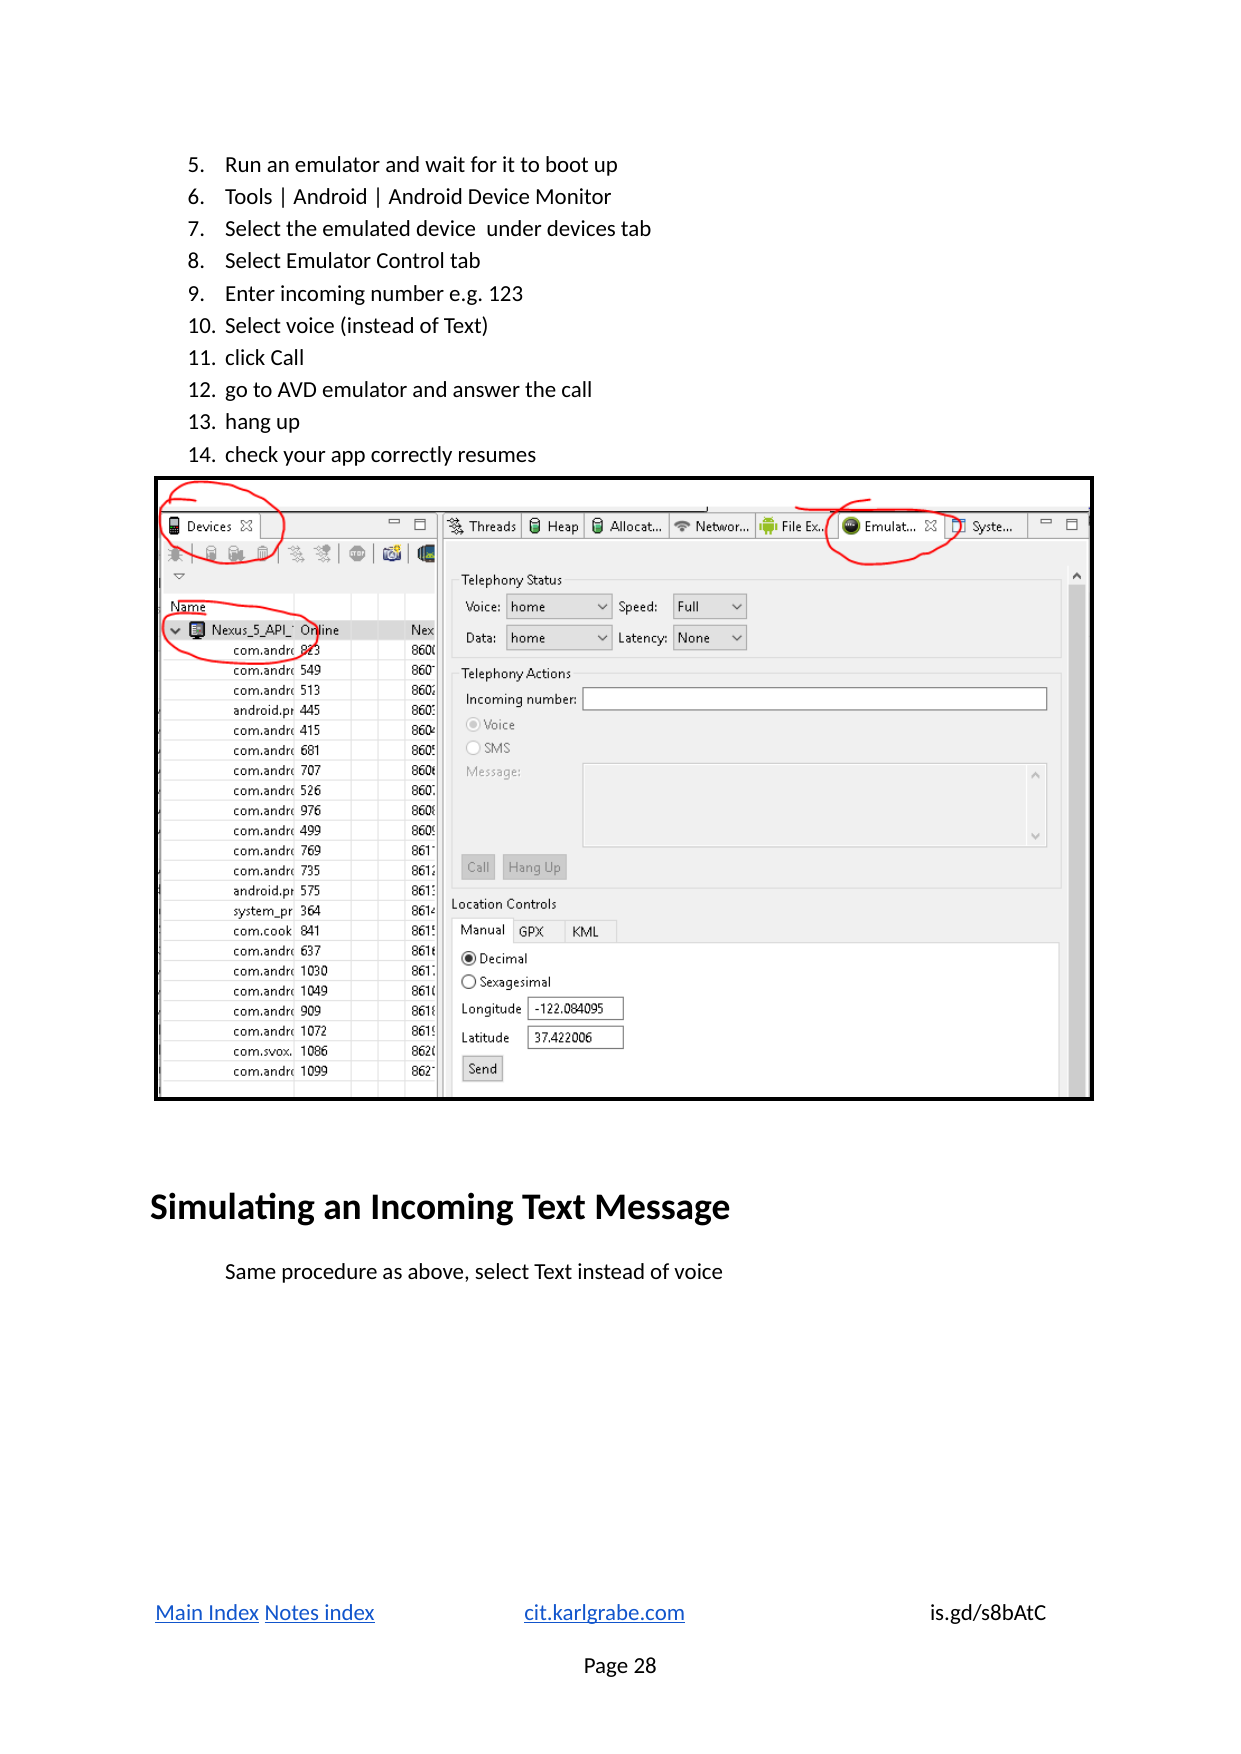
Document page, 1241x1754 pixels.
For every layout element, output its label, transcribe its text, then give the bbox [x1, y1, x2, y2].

list check your app correctly resumes [187, 440, 1090, 468]
picture [158, 480, 1090, 1097]
list Tools | Android | Android Device Monitor [187, 182, 1090, 210]
list go to AVD emulator and answer the call [187, 375, 1090, 403]
list Select Emulator Control tab [187, 247, 1090, 274]
list Run an emulator and wait for it to boot up [187, 150, 1090, 178]
list hang up [187, 407, 1090, 436]
list Enter incoming number e.g. 123 [187, 279, 1090, 307]
list Select the emulated device under devices tab [187, 214, 1090, 242]
list click Call [187, 343, 1090, 371]
text Simulating an Incoming Text Message [150, 1183, 1090, 1229]
text Same procedure as above, select Text instead of voice [150, 1257, 1090, 1285]
list Select voice (instead of Text) [187, 311, 1090, 339]
